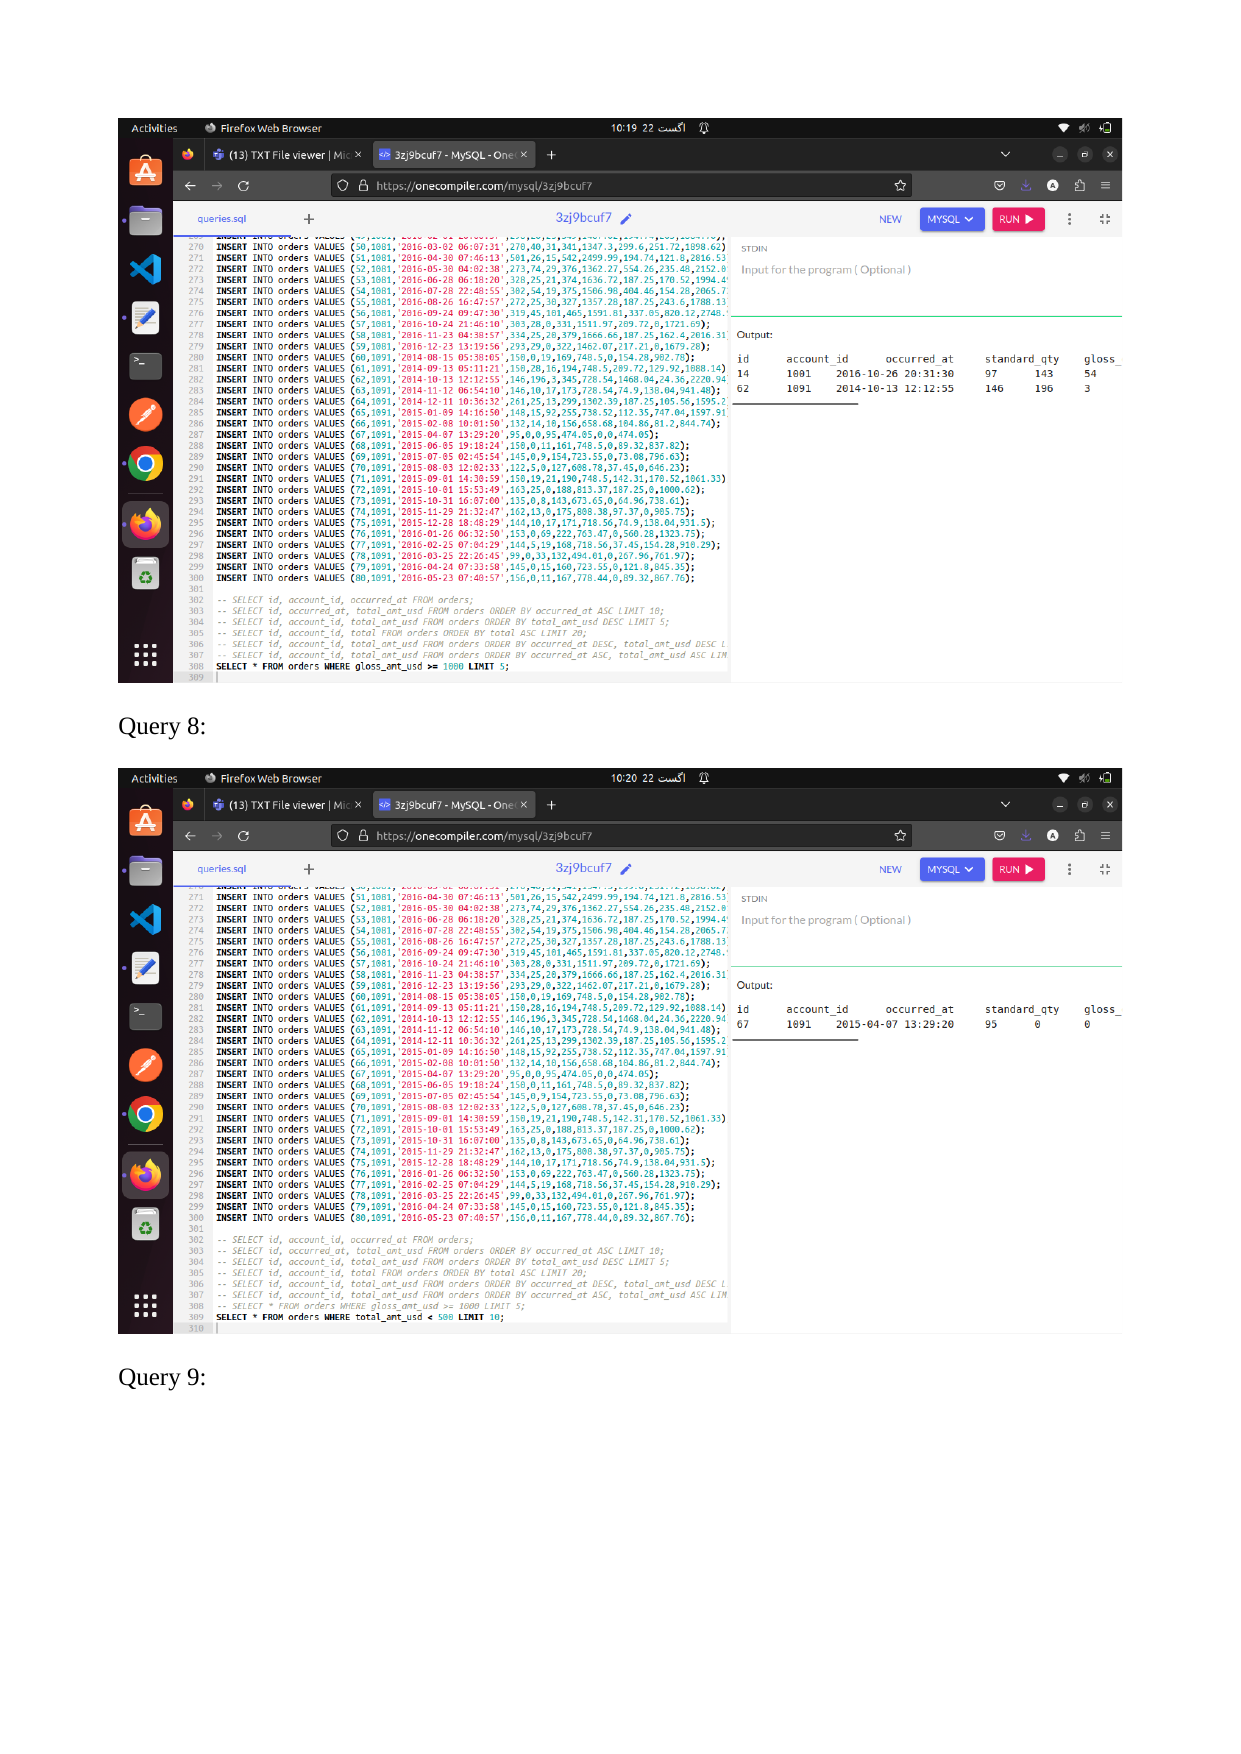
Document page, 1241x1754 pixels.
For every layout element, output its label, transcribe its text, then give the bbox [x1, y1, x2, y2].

text Query 8: [118, 711, 1122, 740]
picture [118, 768, 1123, 1334]
text Query 9: [118, 1362, 1122, 1391]
picture [118, 118, 1123, 683]
